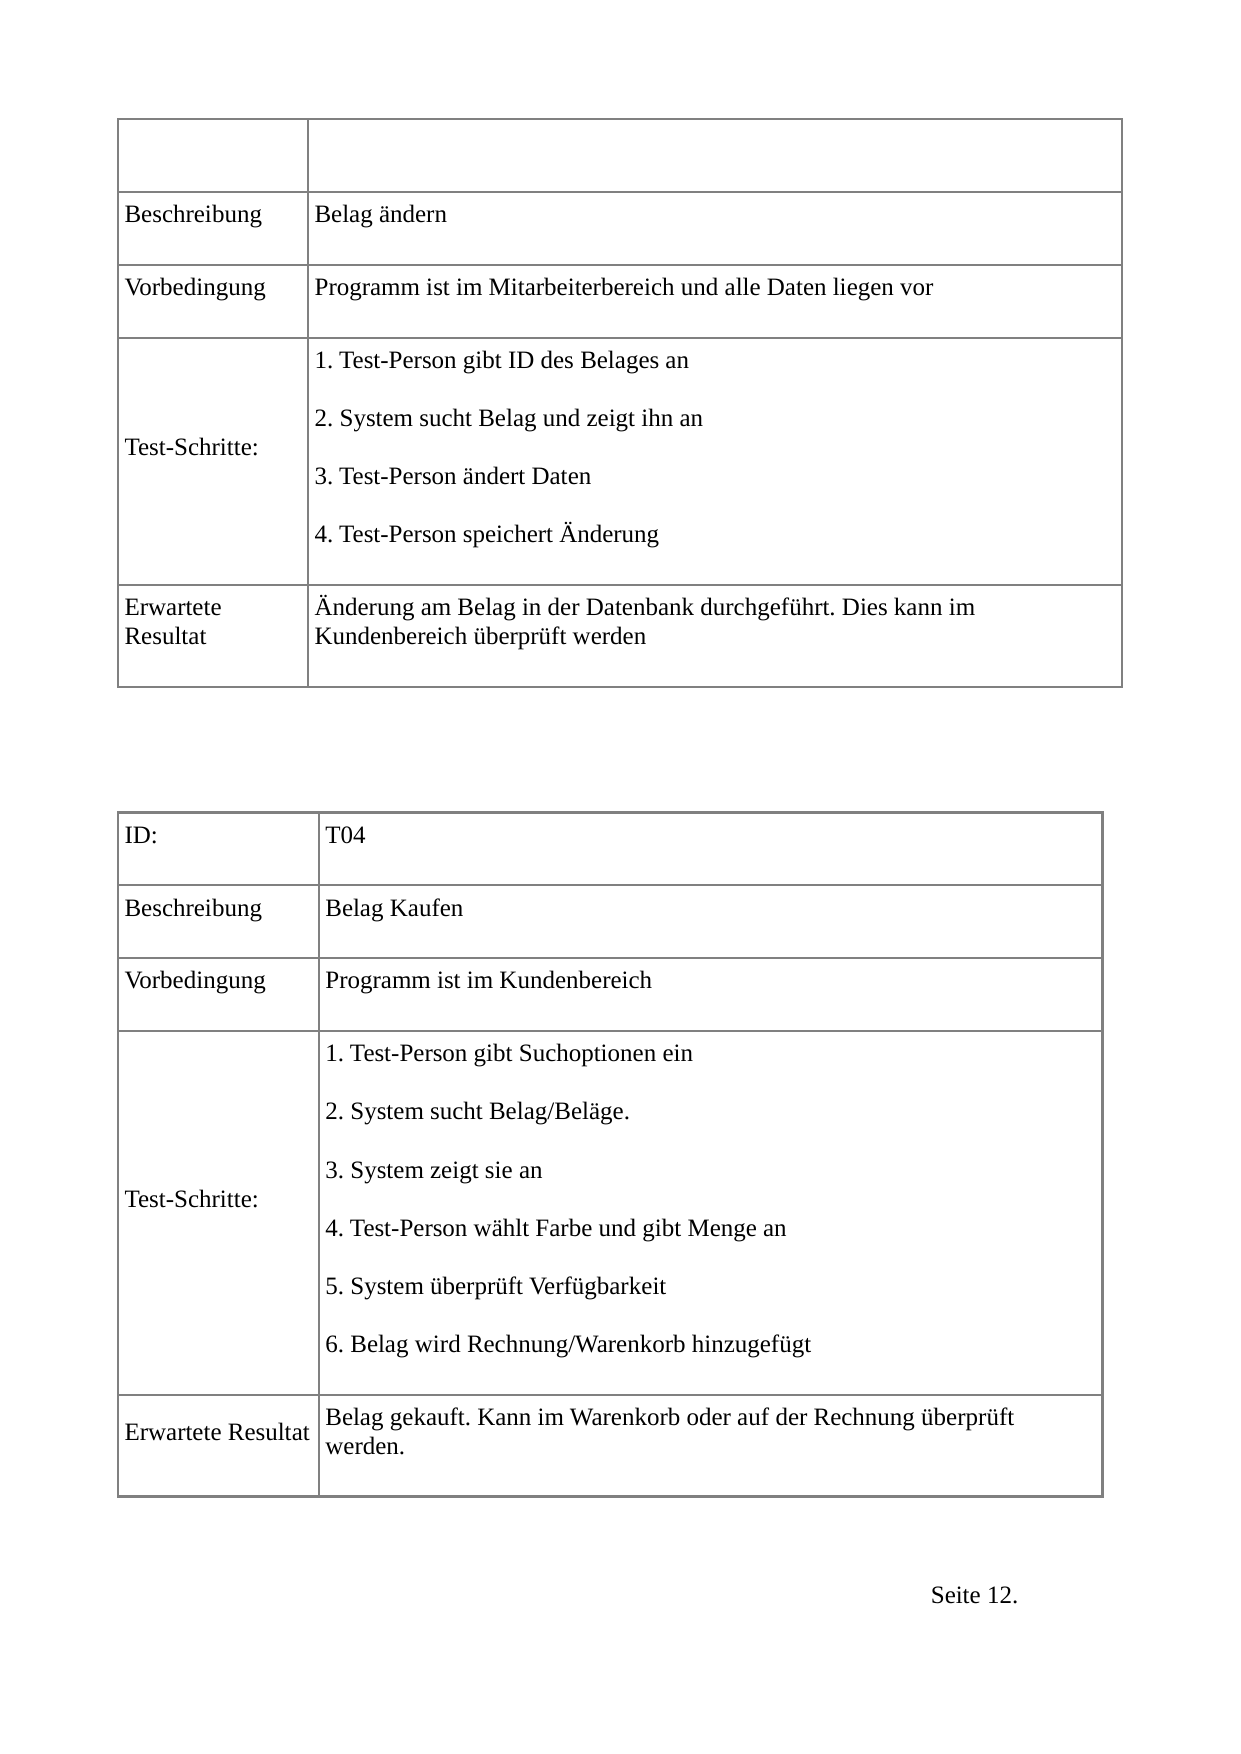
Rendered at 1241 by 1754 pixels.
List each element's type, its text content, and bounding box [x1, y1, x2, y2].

table_cell 1. Test-Person gibt Suchoptionen ein 2. System sucht Belag/Beläge. 3. System zeigt sie an 4. Test-Person wählt Farbe und gibt Menge an 5. System überprüft Verfügbarkeit 6. Belag wird Rechnung/Warenkorb hinzugefügt [320, 1032, 1101, 1394]
table_cell Beschreibung [119, 886, 318, 957]
table_cell Beschreibung [119, 193, 307, 264]
table_cell Erwartete Resultat [119, 586, 307, 686]
table_header [119, 120, 307, 191]
table_cell Belag ändern [309, 193, 1121, 264]
table_cell Programm ist im Kundenbereich [320, 959, 1101, 1030]
table_cell 1. Test-Person gibt ID des Belages an 2. System sucht Belag und zeigt ihn an 3. Test-Person ändert Daten 4. Test-Person speichert Änderung [309, 339, 1121, 584]
table_cell Erwartete Resultat [119, 1396, 318, 1495]
table_cell Änderung am Belag in der Datenbank durchgeführt. Dies kann im Kundenbereich überprüft werden [309, 586, 1121, 686]
table_header ID: [119, 814, 318, 884]
table_cell Test-Schritte: [119, 1032, 318, 1394]
text Seite 12. [118, 1580, 1122, 1609]
table_cell Test-Schritte: [119, 339, 307, 584]
table_cell Programm ist im Mitarbeiterbereich und alle Daten liegen vor [309, 266, 1121, 337]
table_header [309, 120, 1121, 191]
table_header T04 [320, 814, 1101, 884]
table_cell Belag Kaufen [320, 886, 1101, 957]
table_cell Belag gekauft. Kann im Warenkorb oder auf der Rechnung überprüft werden. [320, 1396, 1101, 1495]
table_cell Vorbedingung [119, 266, 307, 337]
table_cell Vorbedingung [119, 959, 318, 1030]
